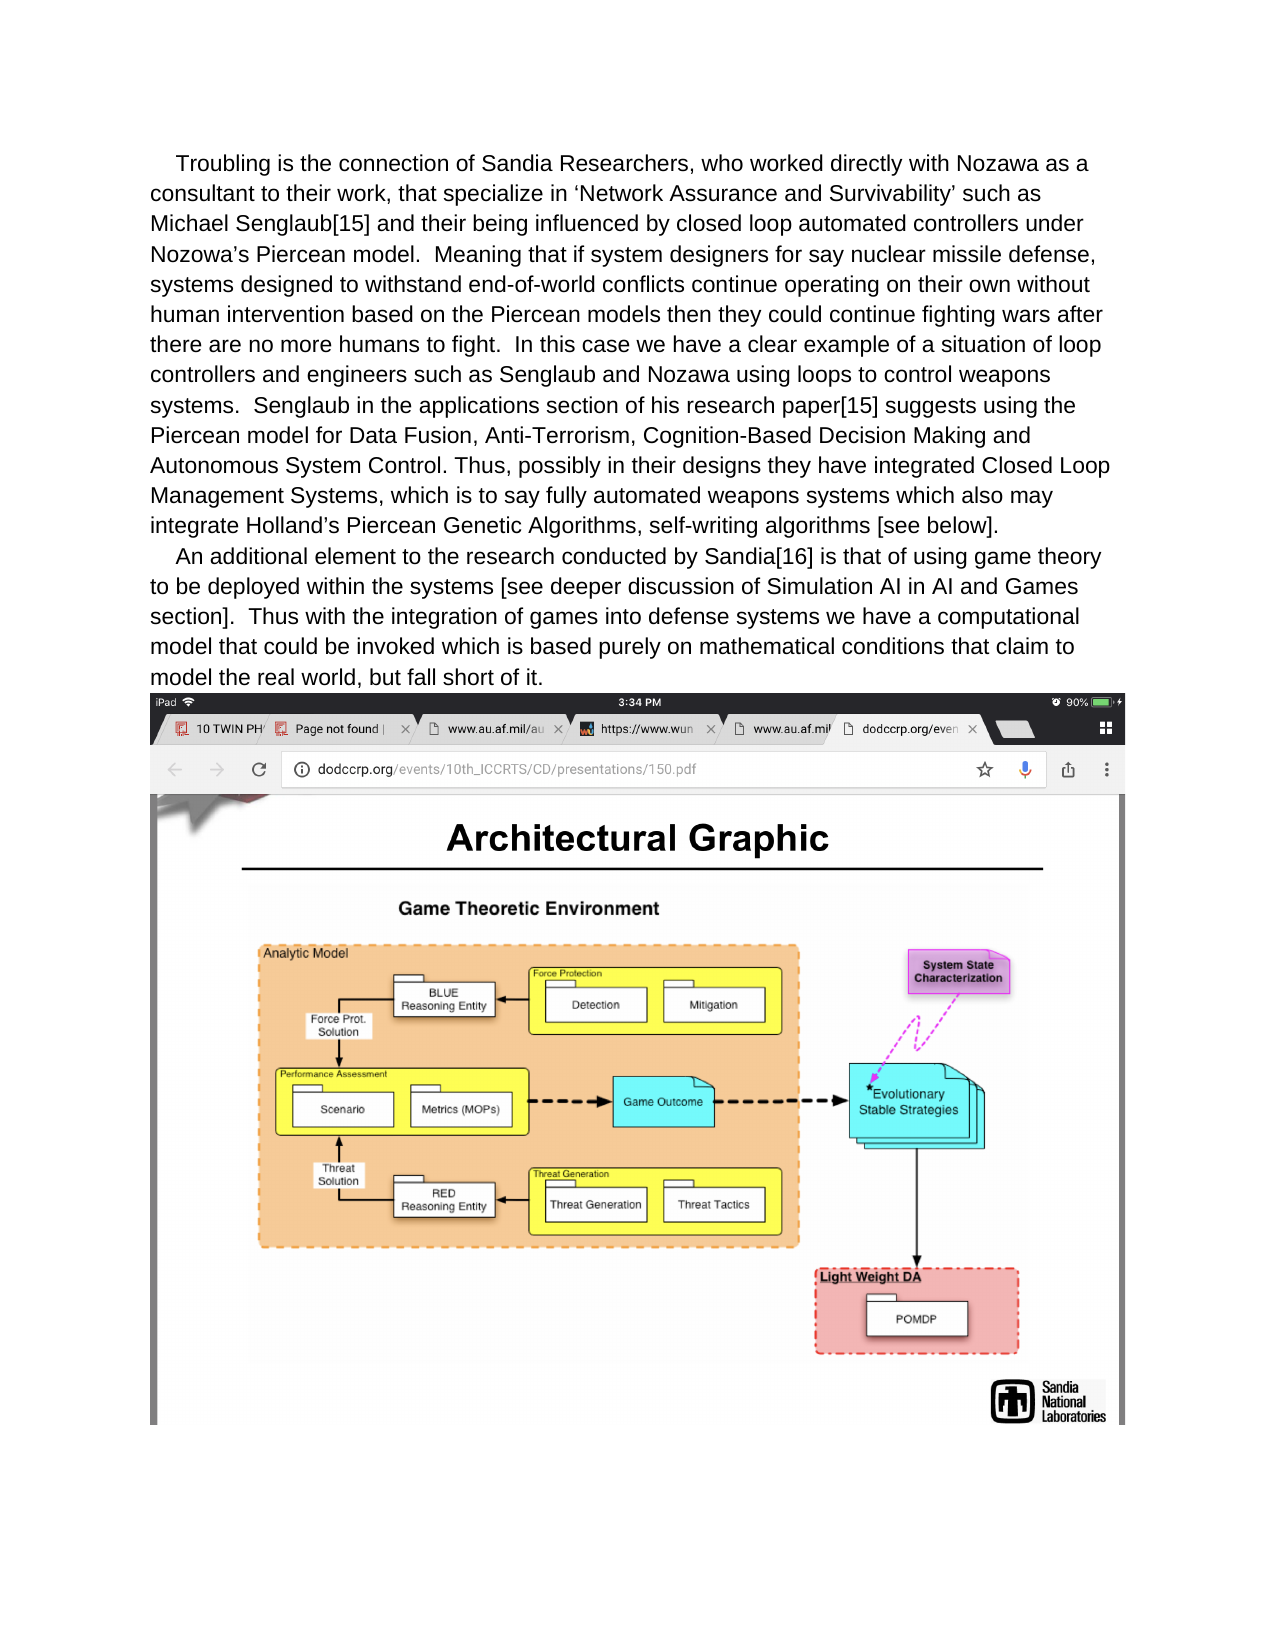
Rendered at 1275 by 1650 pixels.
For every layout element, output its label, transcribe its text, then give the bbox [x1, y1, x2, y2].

text An additional element to the research conducted by Sandia[16] is that of using game theory to be deployed within the systems [see deeper discussion of Simulation AI in AI and Games section]. Thus with the integration of games into defense systems we have a computational model that could be invoked which is based purely on mathematical conditions that claim to model the real world, but fall short of it. [150, 543, 1125, 690]
text Troubling is the connection of Sandia Researchers, who worked directly with Nozawa as a consultant to their work, that specialize in ‘Network Assurance and Survivability’ such as Michael Senglaub[15] and their being influenced by closed loop automated controllers under Nozowa’s Piercean model. Meaning that if system designers for say nuclear missile defense, systems designed to withstand end-of-world conflicts continue operating on their own without human intervention based on the Piercean models then they could continue fighting wars after there are no more humans to fight. In this case we have a clear example of a situation of loop controllers and engineers such as Senglaub and Nozawa using loops to control weapons systems. Senglaub in the applications section of his research paper[15] suggests using the Piercean model for Data Fusion, Anti-Terrorism, Cognition-Based Decision Making and Autonomous System Control. Thus, possibly in their designs they have integrated Closed Loop Management Systems, which is to say fully automated weapons systems which also may integrate Holland’s Piercean Genetic Algorithms, self-writing algorithms [see below]. [150, 150, 1125, 539]
picture [150, 693, 1125, 1425]
